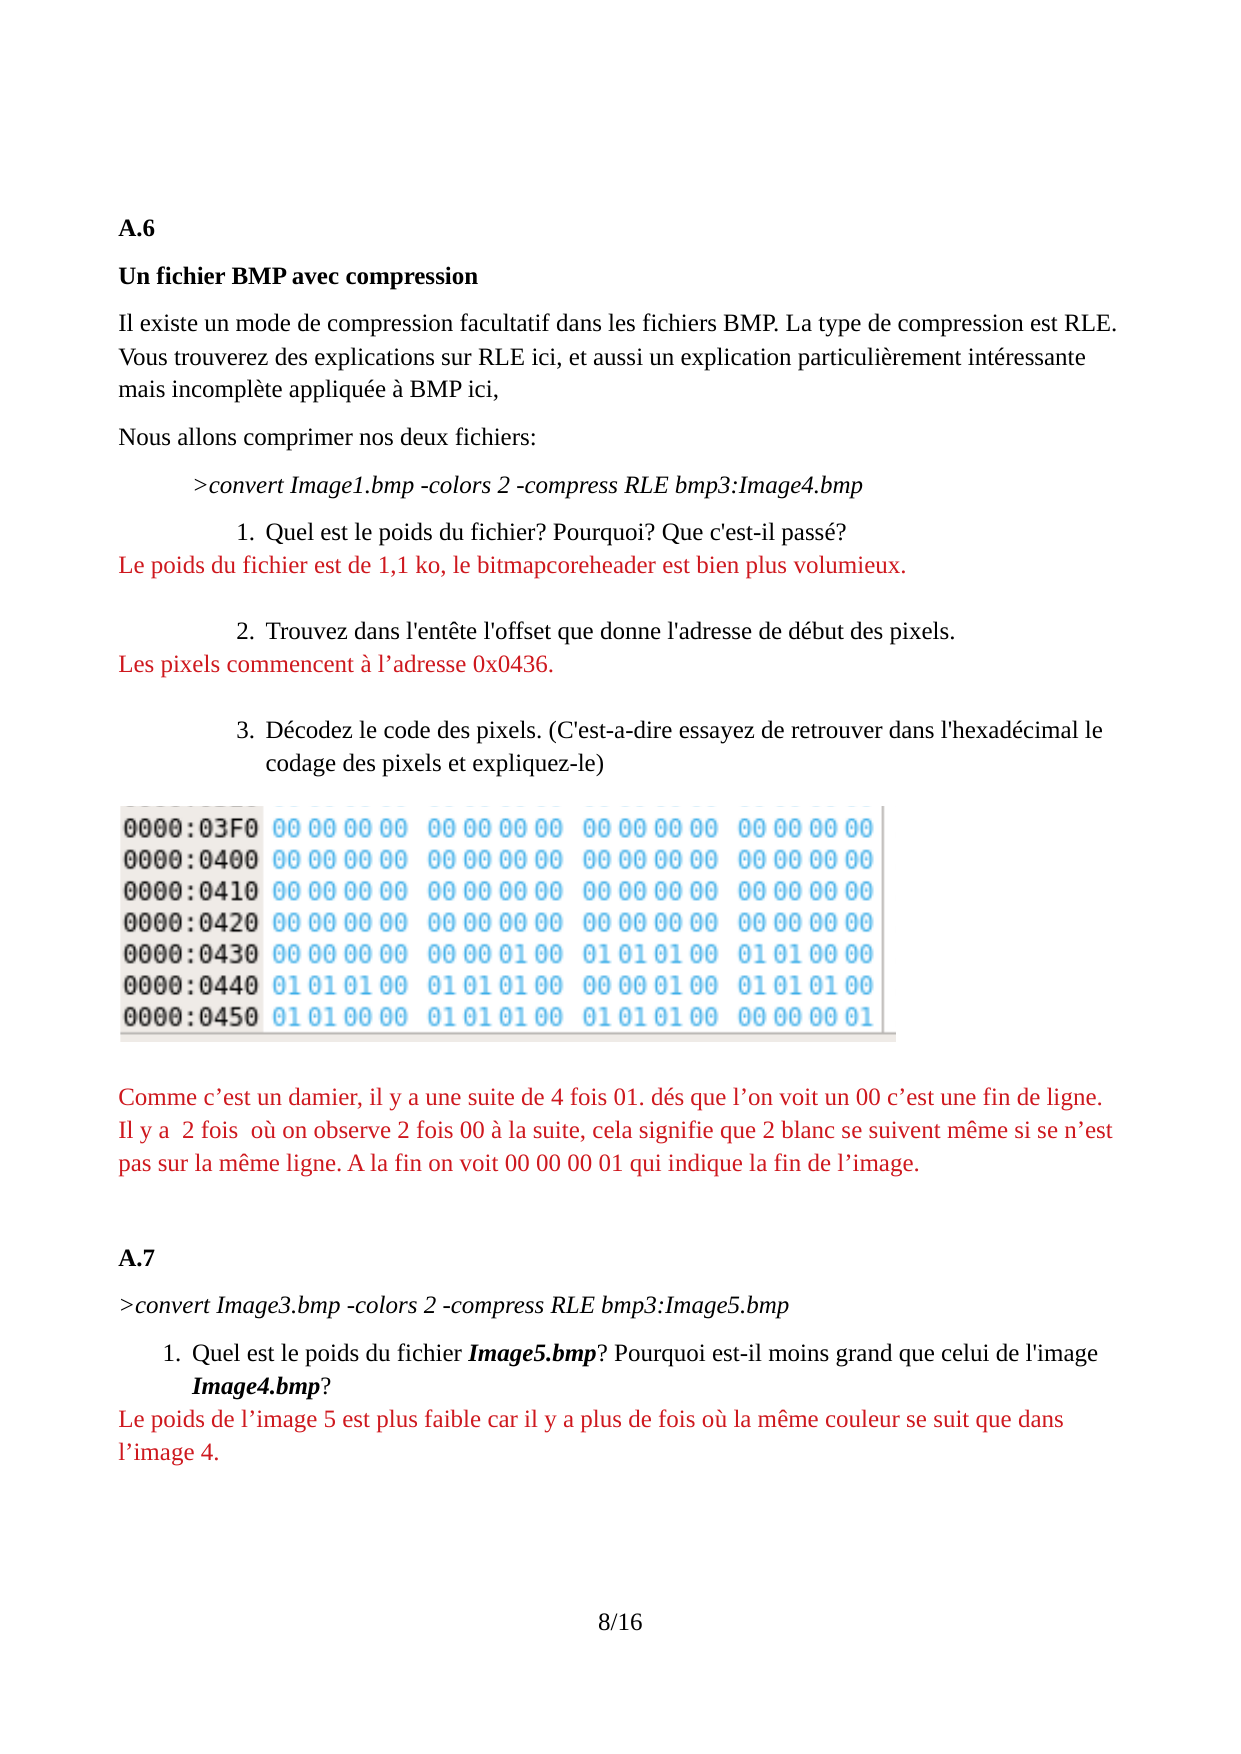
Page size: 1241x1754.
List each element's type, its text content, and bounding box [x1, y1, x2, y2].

text Les pixels commencent à l’adresse 0x0436. [118, 649, 1122, 678]
picture [398, 943, 896, 1042]
list >convert Image1.bmp -colors 2 -compress RLE bmp3:Image4.bmp [162, 470, 1122, 498]
text Le poids du fichier est de 1,1 ko, le bitmapcoreheader est bien plus volumieux. [118, 550, 1122, 579]
text Un fichier BMP avec compression [118, 261, 1122, 290]
list Décodez le code des pixels. (C'est-a-dire essayez de retrouver dans l'hexadécimal le codage des pixels et expliquez-le) [236, 716, 1122, 777]
list Quel est le poids du fichier Image5.bmp? Pourquoi est-il moins grand que celui de l'image Image4.bmp? [162, 1338, 1122, 1400]
list Quel est le poids du fichier? Pourquoi? Que c'est-il passé? [236, 517, 1122, 546]
text Il existe un mode de compression facultatif dans les fichiers BMP. La type de compression est RLE. Vous trouverez des explications sur RLE ici, et aussi un explication particulièrement intéressante mais incomplète appliquée à BMP ici, [118, 308, 1122, 403]
text A.6 [118, 213, 1122, 242]
text >convert Image3.bmp -colors 2 -compress RLE bmp3:Image5.bmp [118, 1291, 1122, 1319]
text Nous allons comprimer nos deux fichiers: [118, 422, 1122, 451]
text A.7 [118, 1243, 1122, 1272]
list Trouvez dans l'entête l'offset que donne l'adresse de début des pixels. [236, 616, 1122, 645]
text Le poids de l’image 5 est plus faible car il y a plus de fois où la même couleur se suit que dans l’image 4. [118, 1404, 1122, 1466]
text Comme c’est un damier, il y a une suite de 4 fois 01. dés que l’on voit un 00 c’est une fin de ligne. Il y a 2 fois où on observe 2 fois 00 à la suite, cela signifie que 2 blanc se suivent même si se n’est pas sur la même ligne. A la fin on voit 00 00 00 01 qui indique la fin de l’image. [118, 1082, 1122, 1177]
